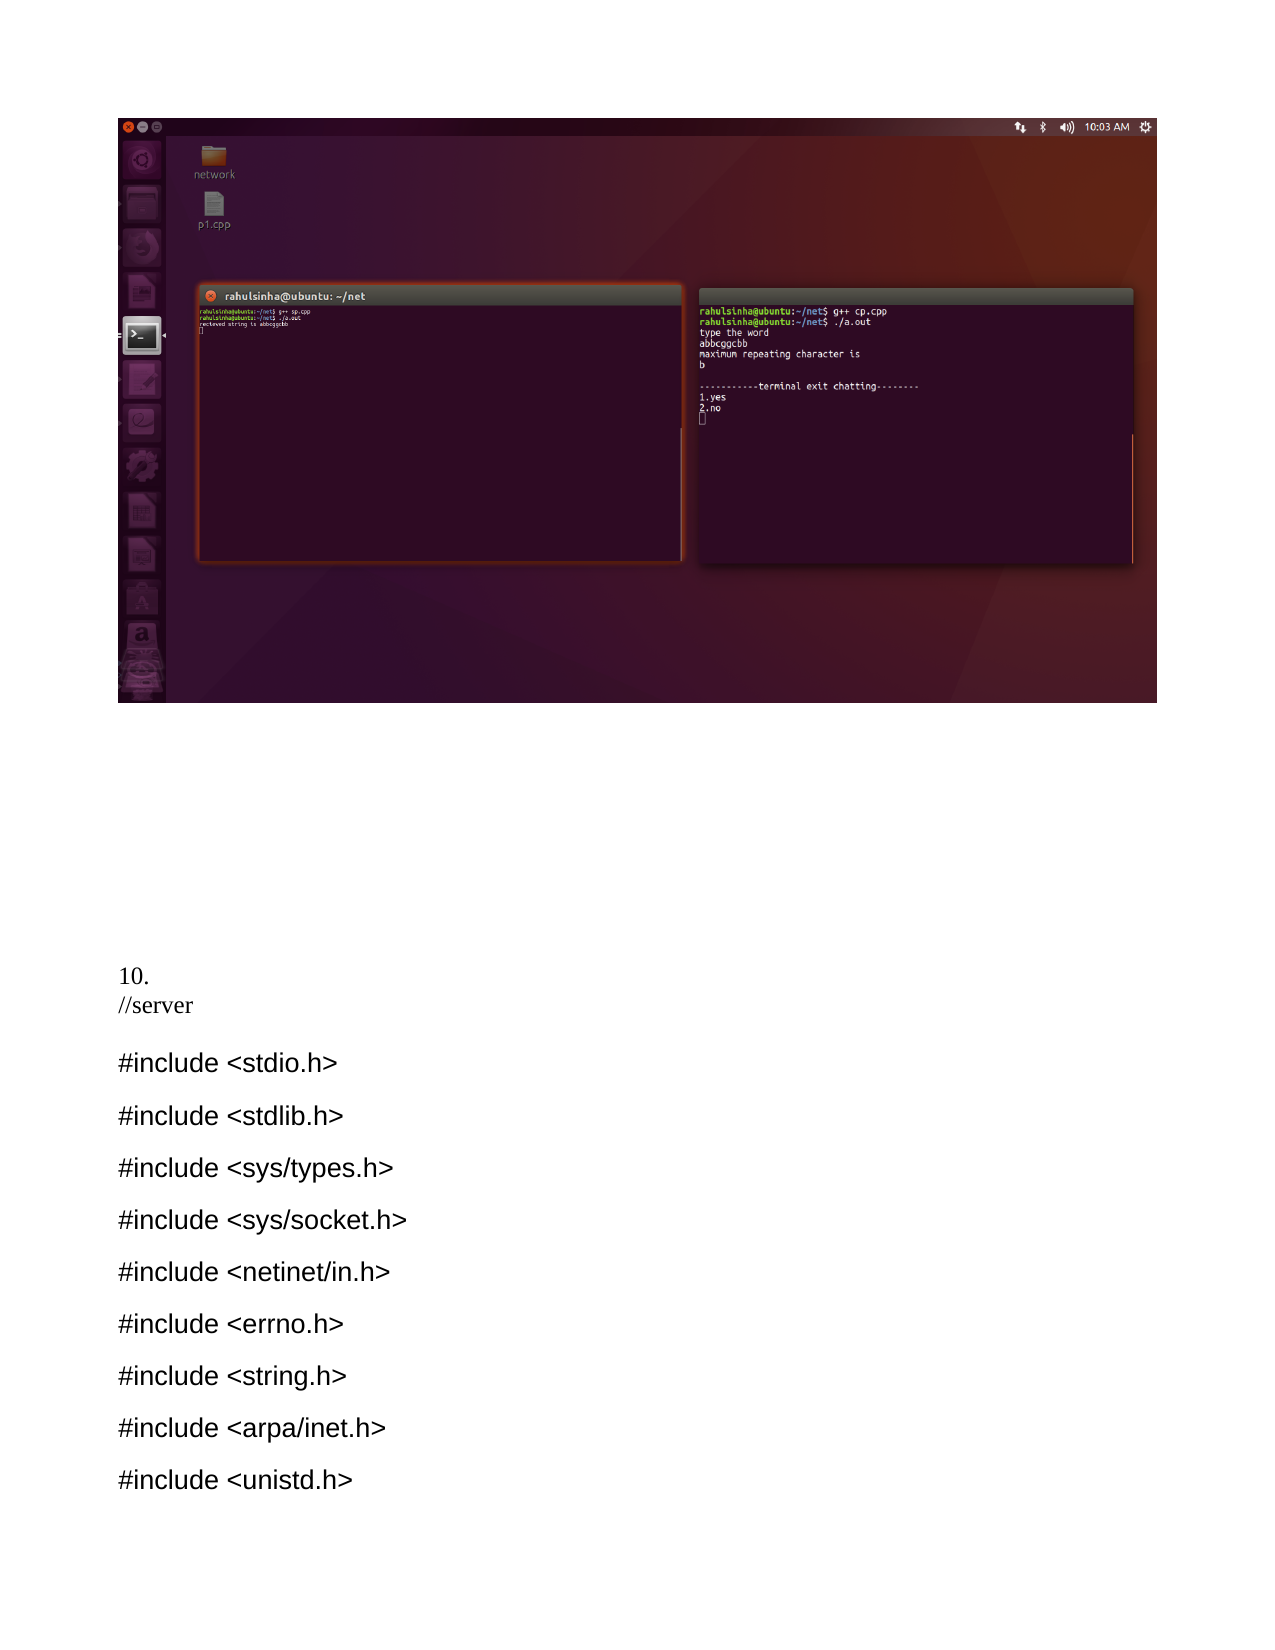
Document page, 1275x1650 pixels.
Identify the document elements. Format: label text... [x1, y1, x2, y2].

text #include <stdio.h> [118, 1047, 1157, 1079]
text 10. [118, 961, 1157, 990]
text #include <stdlib.h> [118, 1099, 1157, 1131]
text #include <sys/socket.h> [118, 1204, 1157, 1235]
text //server [118, 990, 1157, 1019]
text #include <arpa/inet.h> [118, 1412, 1157, 1443]
text #include <errno.h> [118, 1308, 1157, 1339]
text #include <unistd.h> [118, 1464, 1157, 1495]
text #include <string.h> [118, 1360, 1157, 1391]
text #include <sys/types.h> [118, 1152, 1157, 1183]
text #include <netinet/in.h> [118, 1256, 1157, 1287]
picture [118, 118, 1157, 703]
